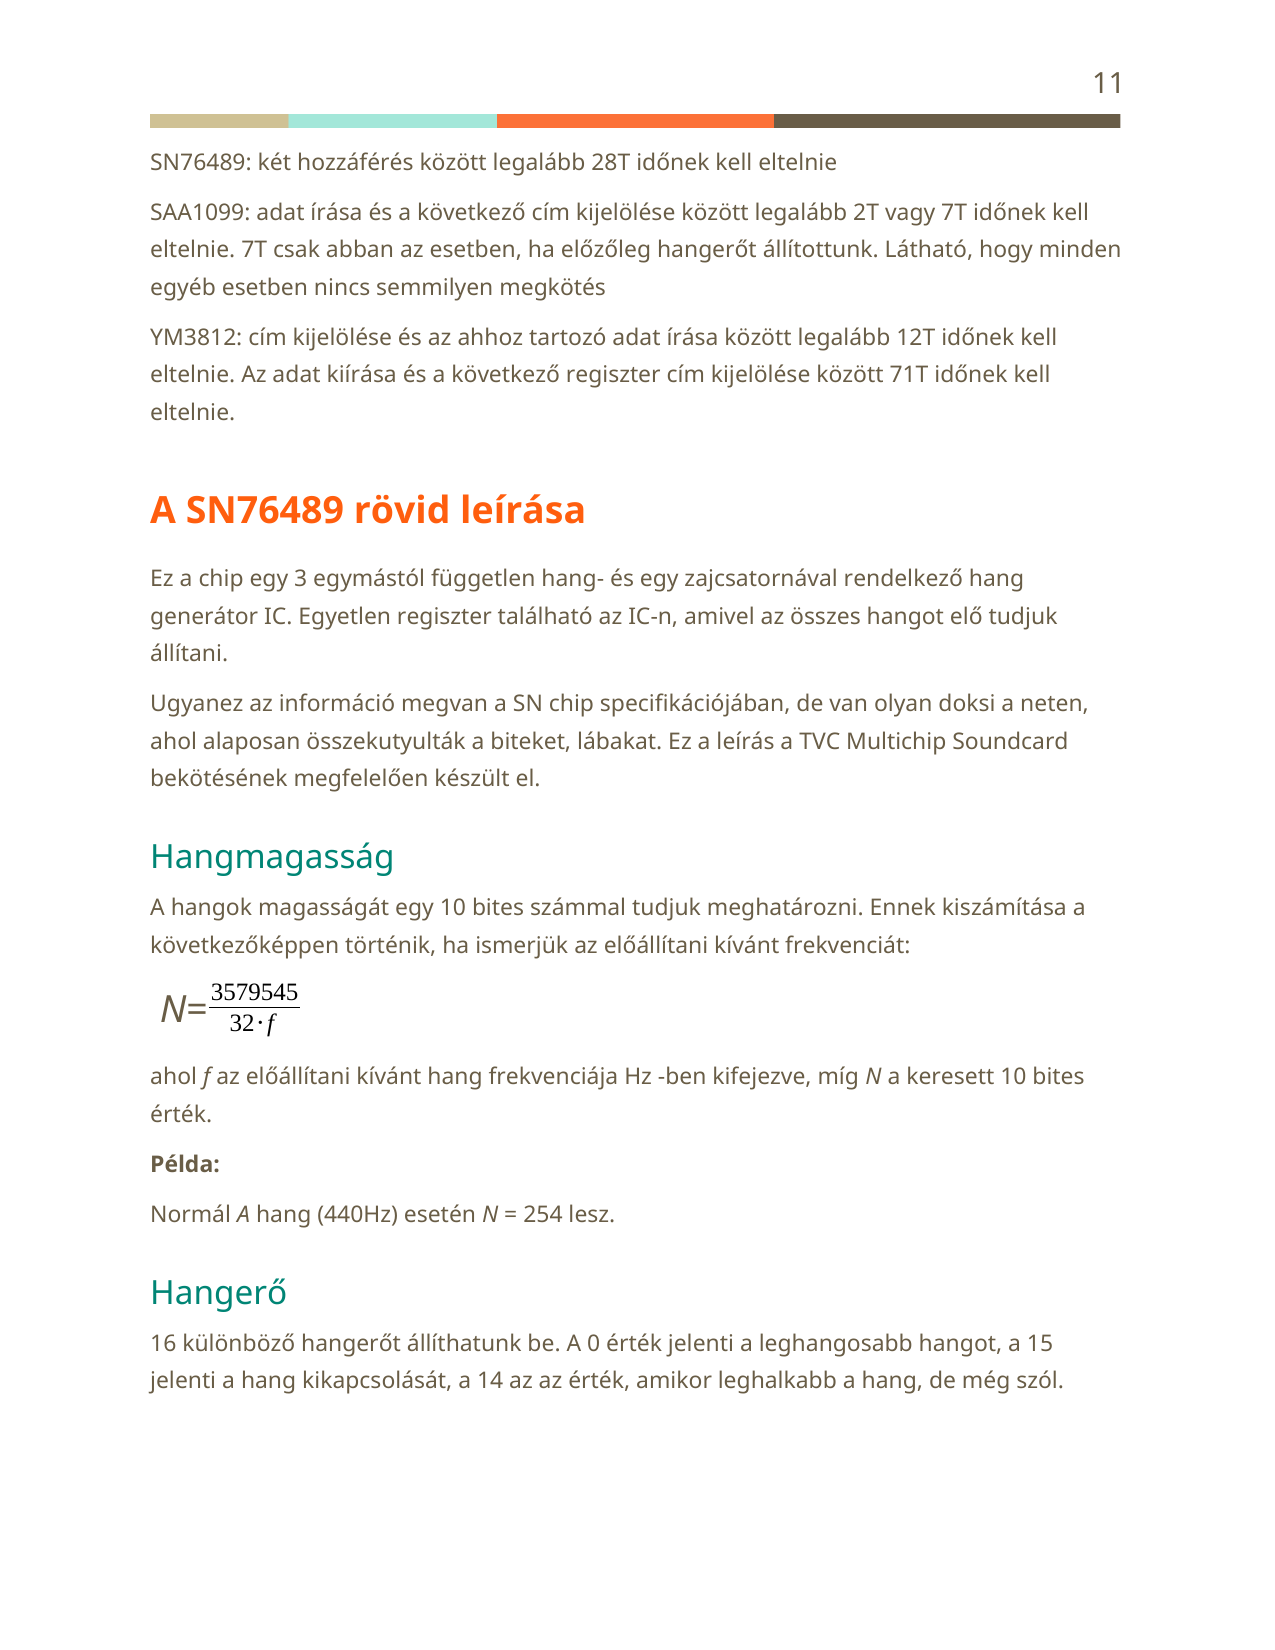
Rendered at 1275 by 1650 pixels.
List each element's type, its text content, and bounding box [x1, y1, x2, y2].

text A hangok magasságát egy 10 bites számmal tudjuk meghatározni. Ennek kiszámítása a következőképpen történik, ha ismerjük az előállítani kívánt frekvenciát: [150, 891, 1125, 960]
text SAA1099: adat írása és a következő cím kijelölése között legalább 2T vagy 7T időnek kell eltelnie. 7T csak abban az esetben, ha előzőleg hangerőt állítottunk. Látható, hogy minden egyéb esetben nincs semmilyen megkötés [150, 196, 1125, 302]
subtitle Hangmagasság [150, 833, 1125, 878]
text ahol f az előállítani kívánt hang frekvenciája Hz -ben kifejezve, míg N a keresett 10 bites érték. [150, 1060, 1125, 1129]
subtitle Hangerő [150, 1268, 1125, 1314]
text YM3812: cím kijelölése és az ahhoz tartozó adat írása között legalább 12T időnek kell eltelnie. Az adat kiírása és a következő regiszter cím kijelölése között 71T időnek kell eltelnie. [150, 321, 1125, 427]
text Ugyanez az információ megvan a SN chip specifikációjában, de van olyan doksi a neten, ahol alaposan összekutyulták a biteket, lábakat. Ez a leírás a TVC Multichip Soundcard bekötésének megfelelően készült el. [150, 687, 1125, 793]
text Ez a chip egy 3 egymástól független hang- és egy zajcsatornával rendelkező hang generátor IC. Egyetlen regiszter található az IC-n, amivel az összes hangot elő tudjuk állítani. [150, 562, 1125, 668]
text SN76489: két hozzáférés között legalább 28T időnek kell eltelnie [150, 146, 1125, 177]
text N= [150, 978, 1125, 1037]
picture [150, 114, 1121, 128]
text Normál A hang (440Hz) esetén N = 254 lesz. [150, 1198, 1125, 1229]
text Példa: [150, 1148, 1125, 1179]
text 16 különböző hangerőt állíthatunk be. A 0 érték jelenti a leghangosabb hangot, a 15 jelenti a hang kikapcsolását, a 14 az az érték, amikor leghalkabb a hang, de még szól. [150, 1326, 1125, 1395]
subtitle A SN76489 rövid leírása [150, 483, 1125, 534]
